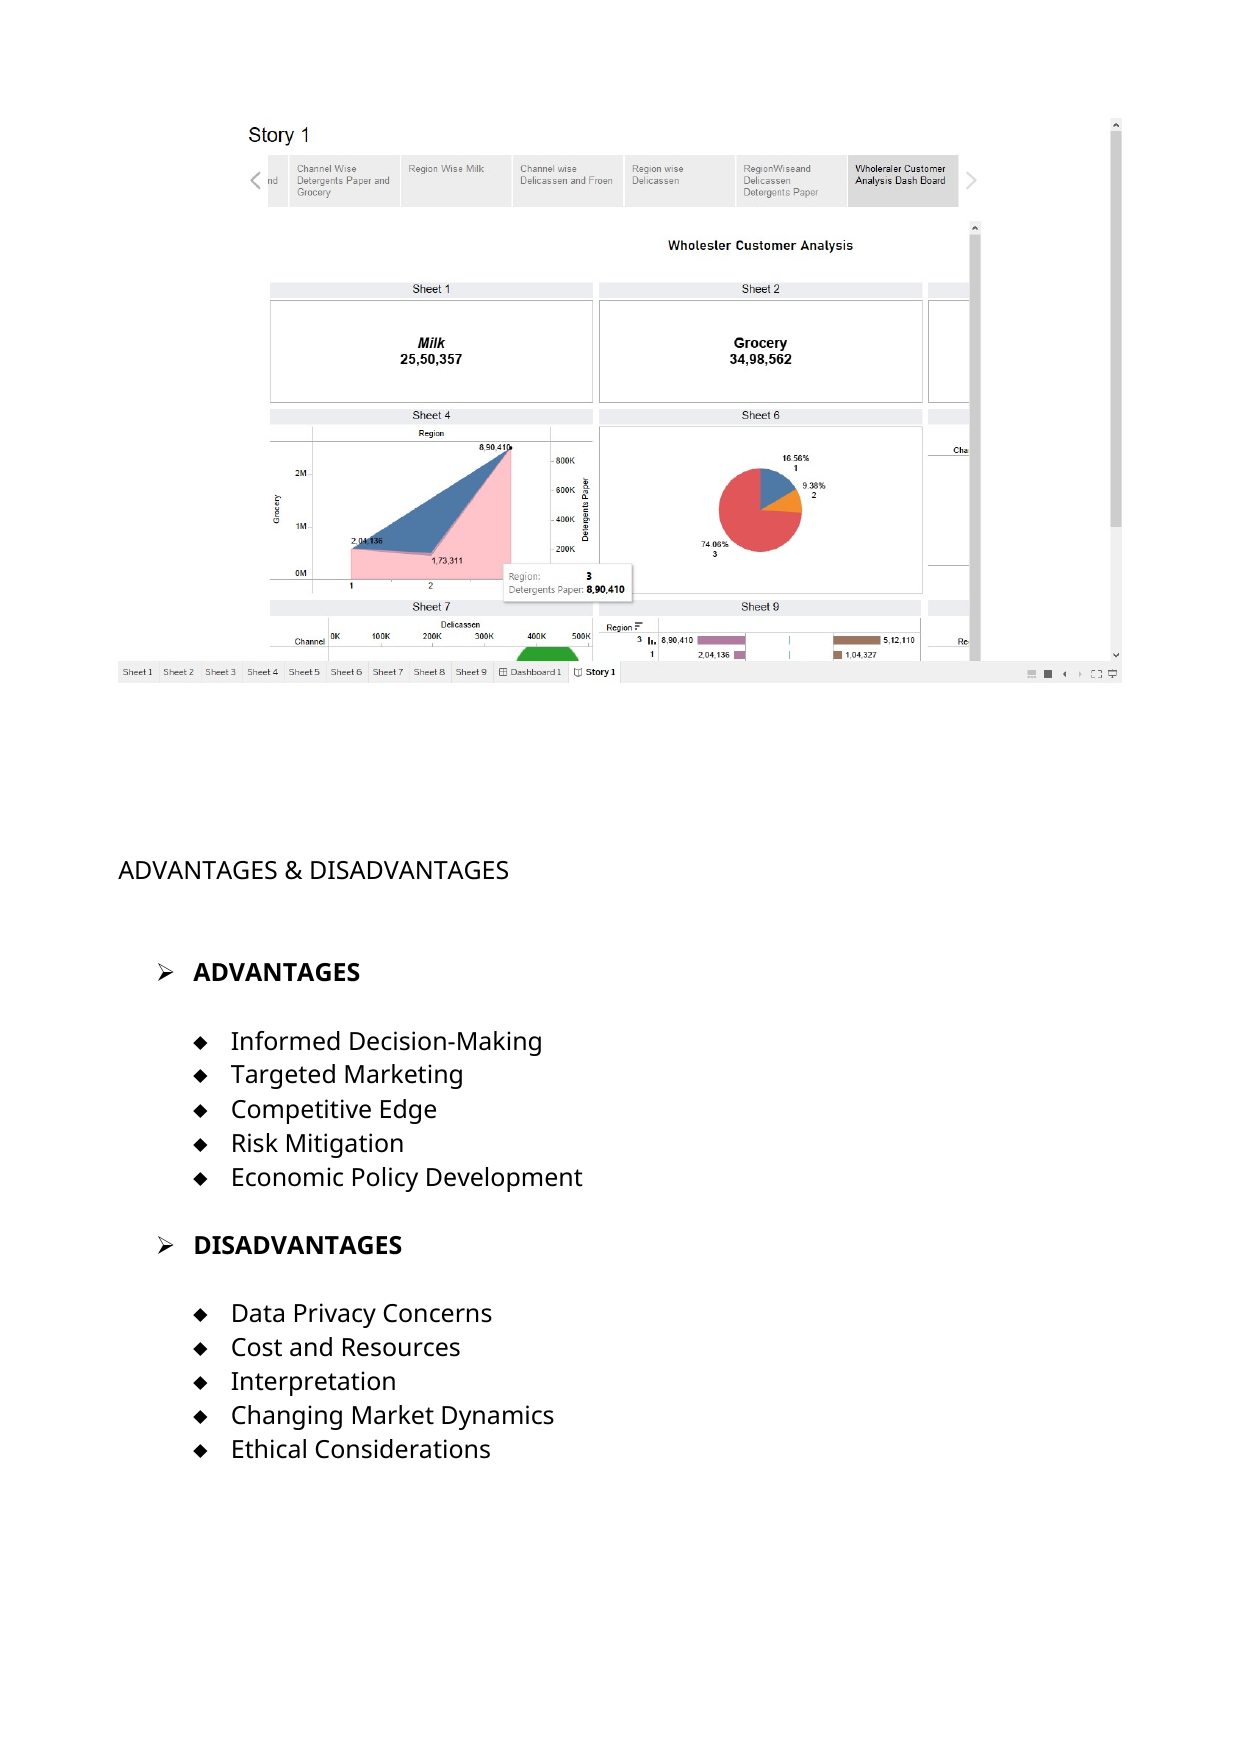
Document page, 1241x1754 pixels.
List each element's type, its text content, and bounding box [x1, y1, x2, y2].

list Ethical Considerations [193, 1432, 1122, 1466]
list Competitive Edge [193, 1091, 1122, 1125]
list DISADVANTAGES [156, 1227, 1122, 1262]
list Informed Decision-Making [193, 1023, 1122, 1057]
list Data Privacy Concerns [193, 1296, 1122, 1330]
list Cost and Resources [193, 1330, 1122, 1364]
list Economic Policy Development [193, 1159, 1122, 1193]
list Changing Market Dynamics [193, 1398, 1122, 1432]
list Risk Mitigation [193, 1125, 1122, 1159]
list Interpretation [193, 1364, 1122, 1398]
list ADVANTAGES [156, 955, 1122, 989]
list Targeted Marketing [193, 1057, 1122, 1091]
picture [118, 118, 1122, 683]
text ADVANTAGES & DISADVANTAGES [118, 853, 1122, 887]
